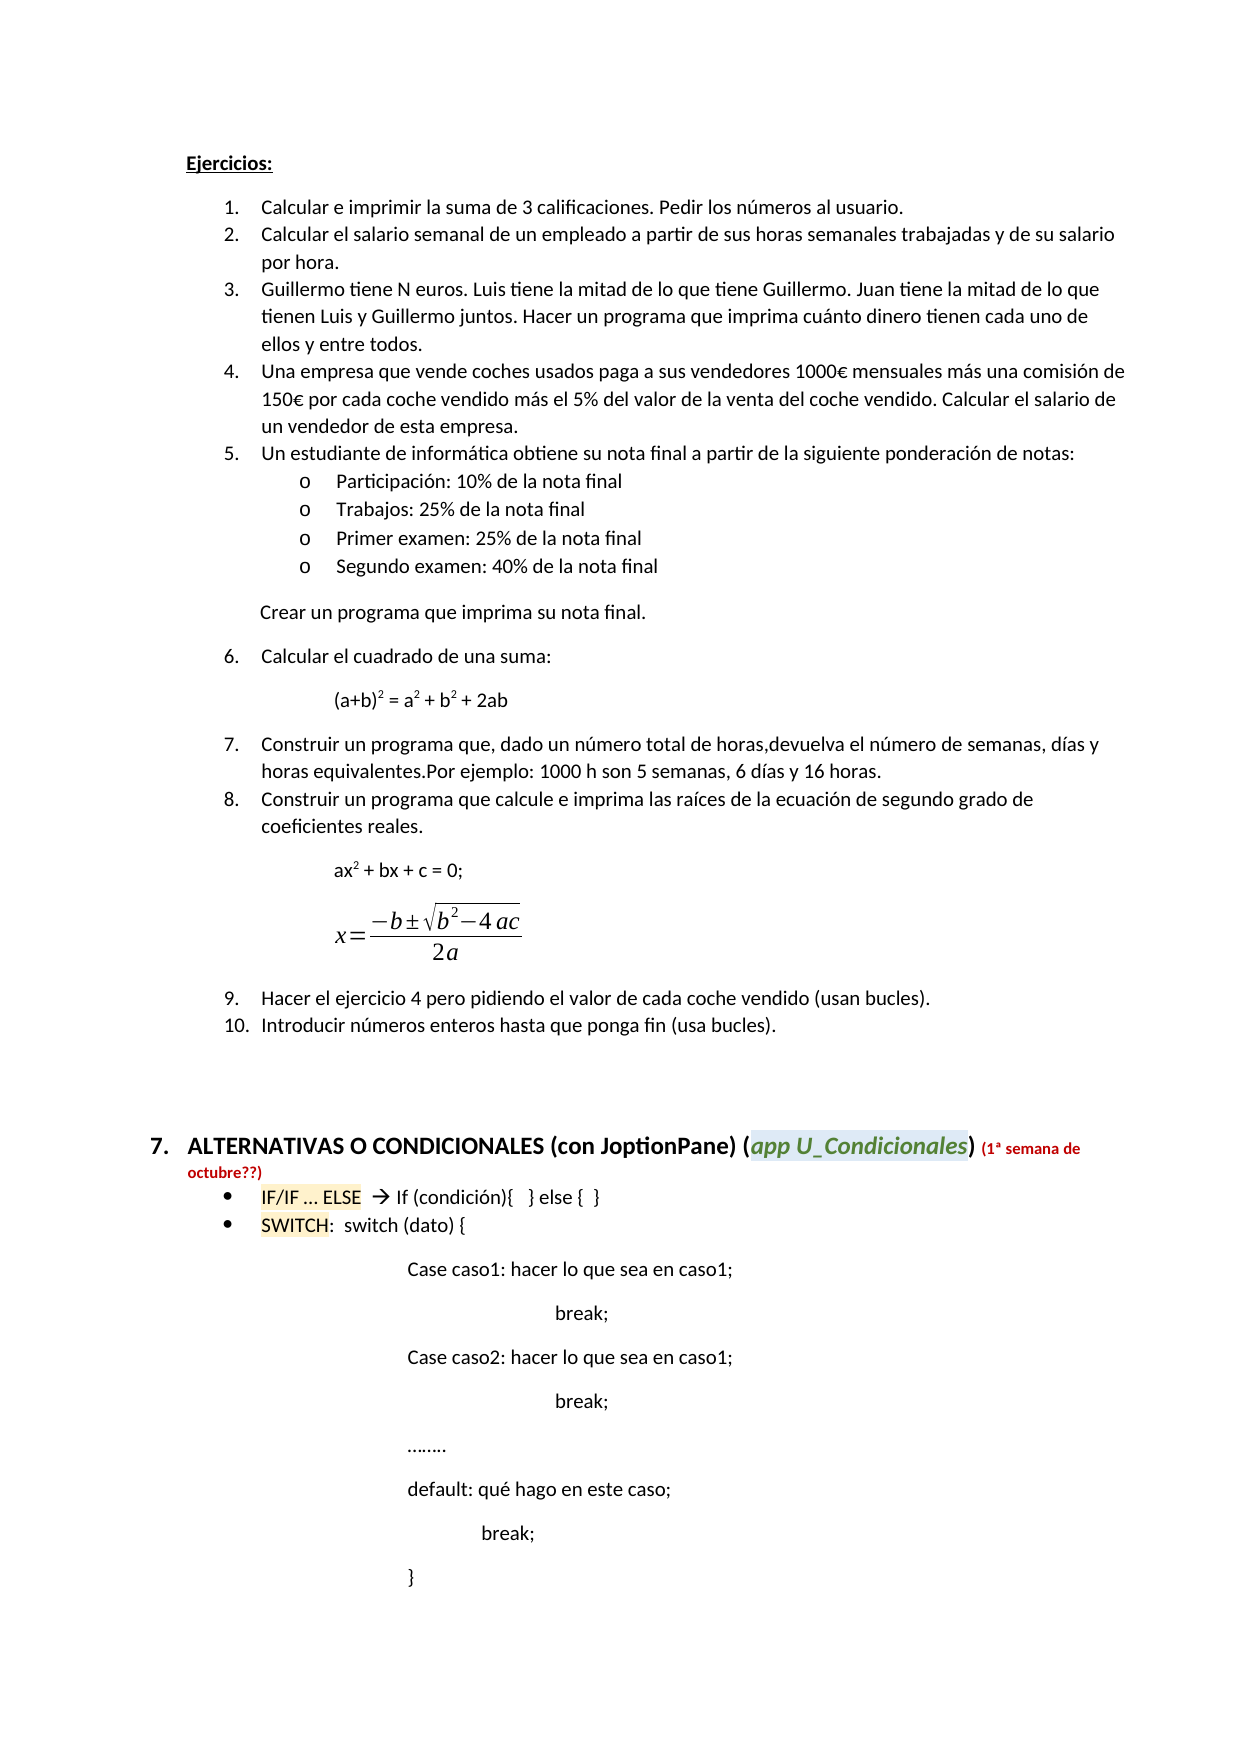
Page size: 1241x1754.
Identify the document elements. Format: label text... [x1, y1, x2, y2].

text default: qué hago en este caso; [407, 1476, 1128, 1502]
list Guillermo tiene N euros. Luis tiene la mitad de lo que tiene Guillermo. Juan tiene la mitad de lo que tienen Luis y Guillermo juntos. Hacer un programa que imprima cuánto dinero tienen cada uno de ellos y entre todos. [224, 276, 1128, 356]
list Segundo examen: 40% de la nota final [299, 554, 1128, 580]
text Ejercicios: [186, 150, 1128, 175]
text break; [407, 1520, 1128, 1546]
list IF/IF … ELSE  If (condición){ } else { } [224, 1184, 1128, 1210]
text Crear un programa que imprima su nota final. [224, 599, 1128, 624]
text break; [407, 1300, 1128, 1325]
list Calcular el cuadrado de una suma: [224, 643, 1128, 668]
list SWITCH: switch (dato) { [224, 1212, 1128, 1237]
list Construir un programa que calcule e imprima las raíces de la ecuación de segundo grado de coeficientes reales. [224, 786, 1128, 839]
text Case caso1: hacer lo que sea en caso1; [407, 1256, 1128, 1281]
list Una empresa que vende coches usados paga a sus vendedores 1000€ mensuales más una comisión de 150€ por cada coche vendido más el 5% del valor de la venta del coche vendido. Calcular el salario de un vendedor de esta empresa. [224, 358, 1128, 439]
list Trabajos: 25% de la nota final [299, 497, 1128, 523]
list Introducir números enteros hasta que ponga fin (usa bucles). [224, 1012, 1128, 1038]
list Hacer el ejercicio 4 pero pidiendo el valor de cada coche vendido (usan bucles). [224, 985, 1128, 1010]
text ax2 + bx + c = 0; [112, 857, 1128, 883]
text …….. [407, 1432, 1128, 1457]
list Calcular el salario semanal de un empleado a partir de sus horas semanales trabajadas y de su salario por hora. [224, 221, 1128, 274]
text Case caso2: hacer lo que sea en caso1; [407, 1344, 1128, 1369]
list Construir un programa que, dado un número total de horas,devuelva el número de semanas, días y horas equivalentes.Por ejemplo: 1000 h son 5 semanas, 6 días y 16 horas. [224, 731, 1128, 784]
list Primer examen: 25% de la nota final [299, 525, 1128, 552]
text break; [407, 1388, 1128, 1413]
list ALTERNATIVAS O CONDICIONALES (con JoptionPane) (app U_Condicionales) (1ª semana de octubre??) [150, 1130, 1128, 1183]
list Calcular e imprimir la suma de 3 calificaciones. Pedir los números al usuario. [224, 194, 1128, 219]
list Un estudiante de informática obtiene su nota final a partir de la siguiente ponderación de notas: [224, 441, 1128, 466]
text (a+b)2 = a2 + b2 + 2ab [112, 687, 1128, 712]
text } [407, 1564, 1128, 1590]
list Participación: 10% de la nota final [299, 468, 1128, 494]
